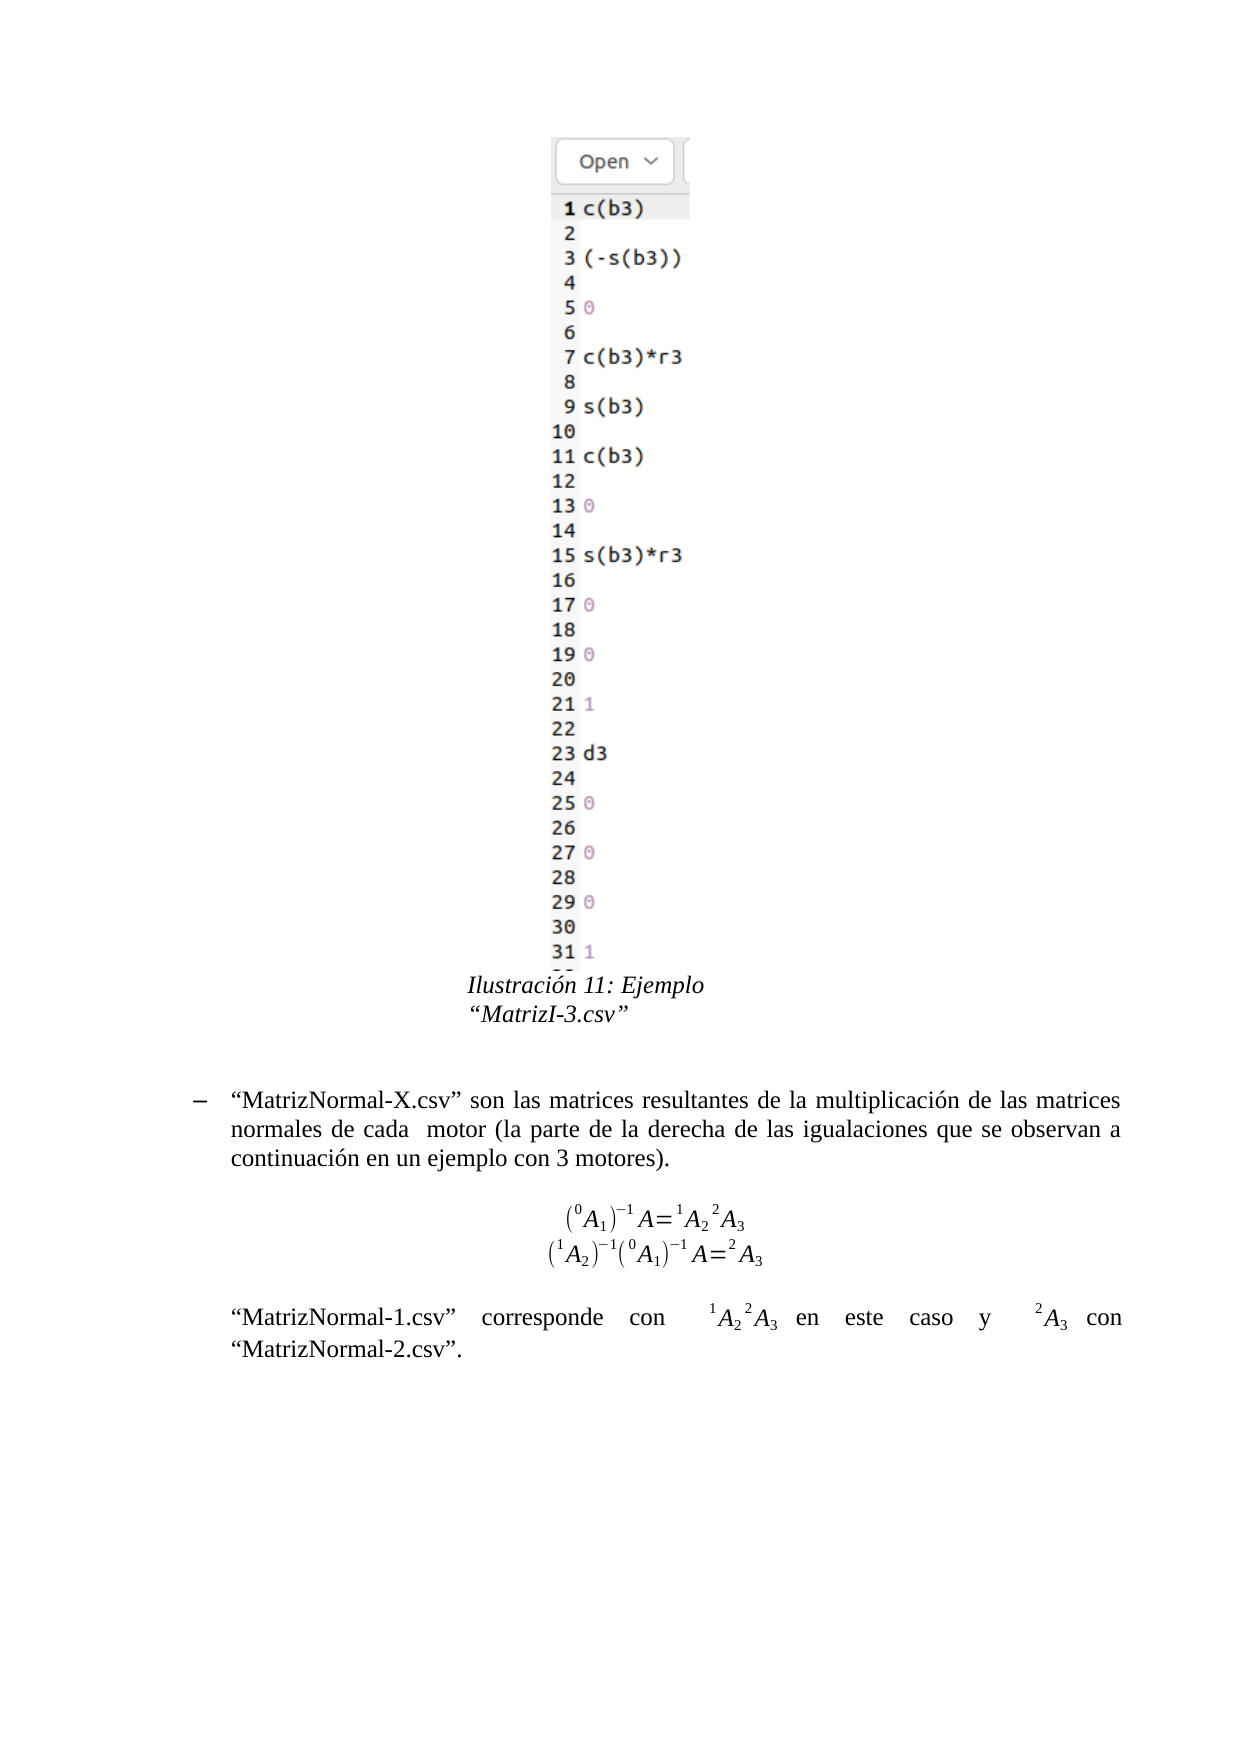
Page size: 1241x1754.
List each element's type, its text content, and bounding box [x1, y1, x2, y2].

list “MatrizNormal-1.csv” corresponde con en este caso y con “MatrizNormal-2.csv”. [193, 1299, 1122, 1363]
text Ilustración 11: Ejemplo “MatrizI-3.csv” [467, 150, 773, 1028]
list “MatrizNormal-X.csv” son las matrices resultantes de la multiplicación de las matrices normales de cada motor (la parte de la derecha de las igualaciones que se observan a continuación en un ejemplo con 3 motores). [193, 1086, 1122, 1172]
